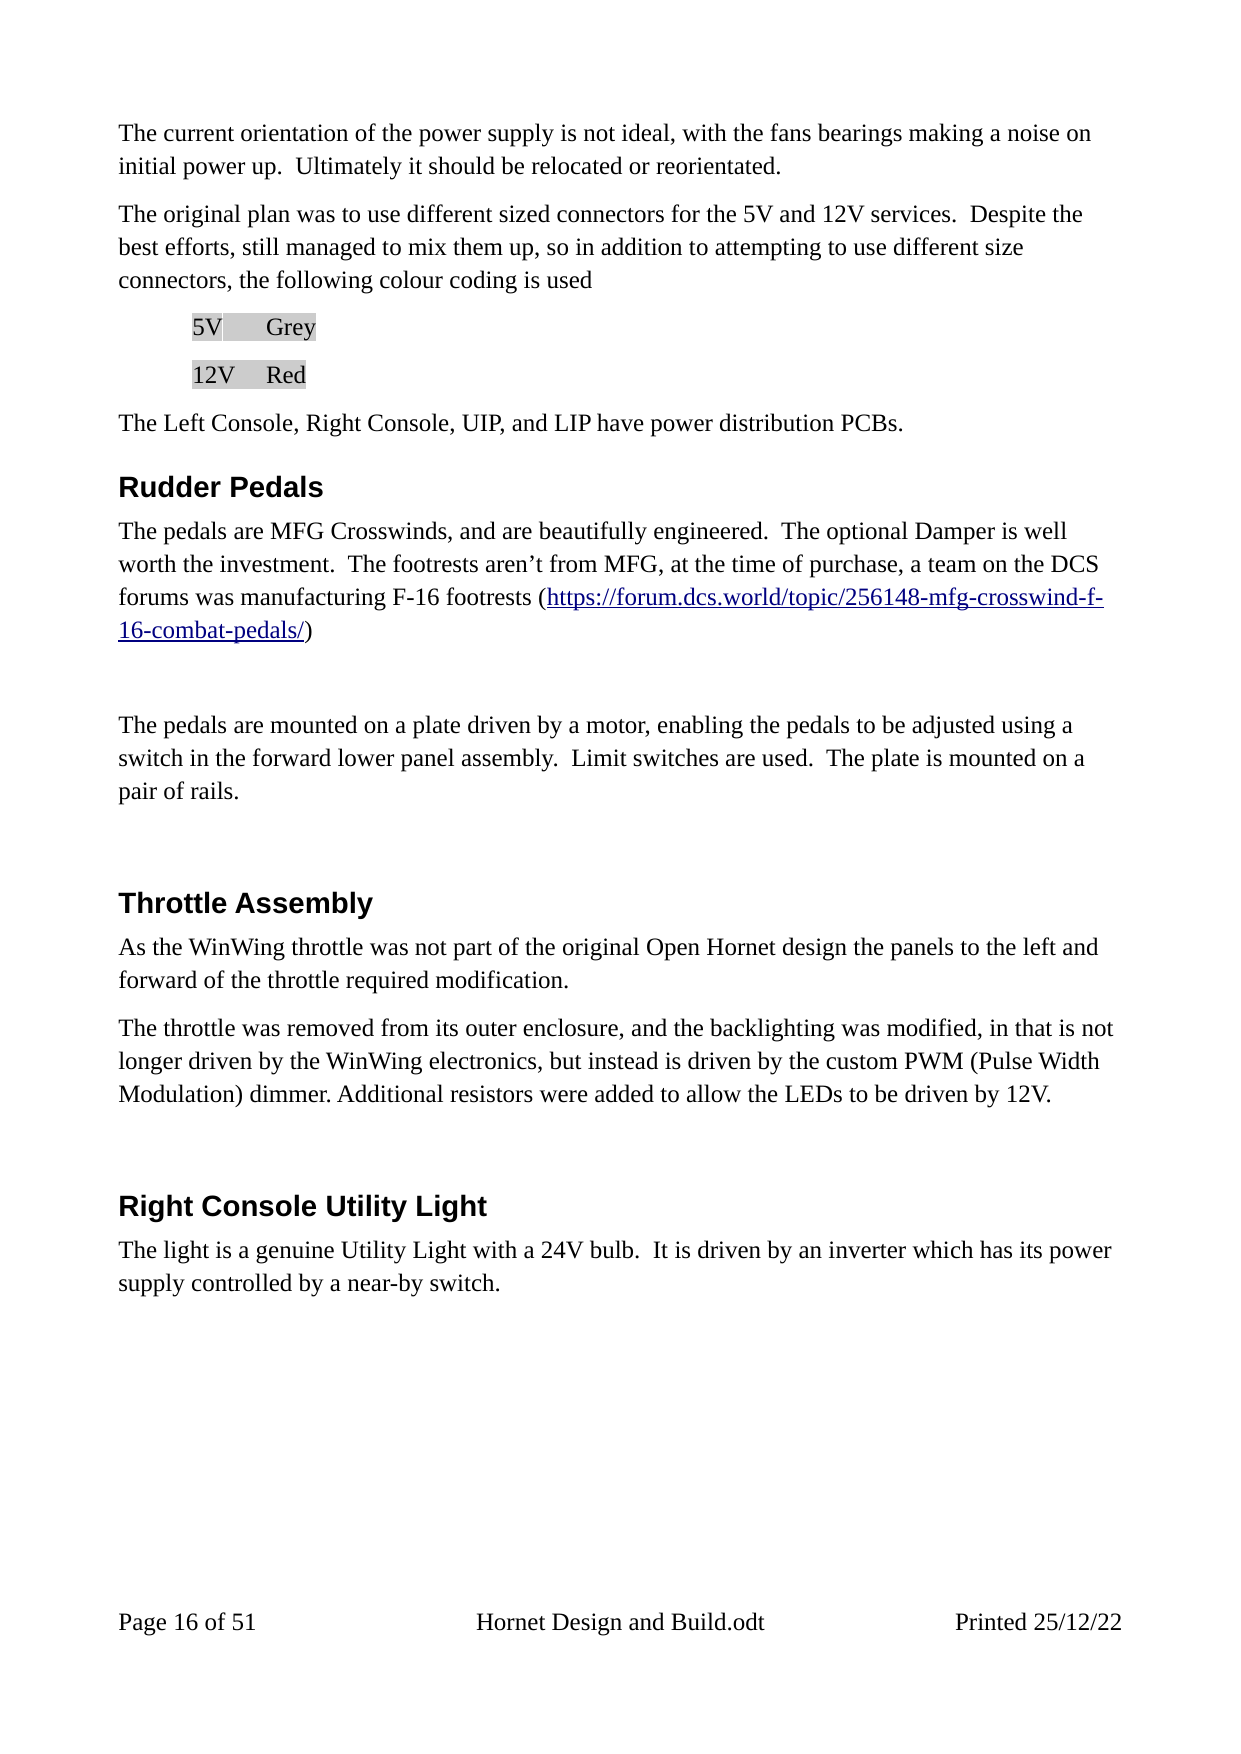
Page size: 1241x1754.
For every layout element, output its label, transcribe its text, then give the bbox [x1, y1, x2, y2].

text The original plan was to use different sized connectors for the 5V and 12V services. Despite the best efforts, still managed to mix them up, so in addition to attempting to use different size connectors, the following colour coding is used [118, 199, 1122, 293]
subtitle Rudder Pedals [118, 470, 1122, 503]
text The pedals are MFG Crosswinds, and are beautifully engineered. The optional Damper is well worth the investment. The footrests aren’t from MFG, at the time of purchase, a team on the DCS forums was manufacturing F-16 footrests (https://forum.dcs.world/topic/256148-mfg-crosswind-f-16-combat-pedals/) [118, 516, 1122, 644]
text 12V Red [118, 360, 1122, 389]
subtitle Throttle Assembly [118, 886, 1122, 920]
text As the WinWing throttle was not part of the original Open Hornet design the panels to the left and forward of the throttle required modification. [118, 932, 1122, 994]
subtitle Right Console Utility Light [118, 1189, 1122, 1223]
text The throttle was removed from its outer enclosure, and the backlighting was modified, in that is not longer driven by the WinWing electronics, but instead is driven by the custom PWM (Pulse Width Modulation) dimmer. Additional resistors were added to allow the LEDs to be driven by 12V. [118, 1013, 1122, 1108]
text The light is a genuine Utility Light with a 24V bulb. It is driven by an inverter which has its power supply controlled by a near-by switch. [118, 1235, 1122, 1297]
text The pedals are mounted on a plate driven by a motor, enabling the pedals to be adjusted using a switch in the forward lower panel assembly. Limit switches are used. The plate is mounted on a pair of rails. [118, 710, 1122, 805]
text The current orientation of the power supply is not ideal, with the fans bearings making a noise on initial power up. Ultimately it should be relocated or reorientated. [118, 118, 1122, 180]
text 5V Grey [118, 312, 1122, 341]
text The Left Console, Right Console, UIP, and LIP have power distribution PCBs. [118, 408, 1122, 436]
